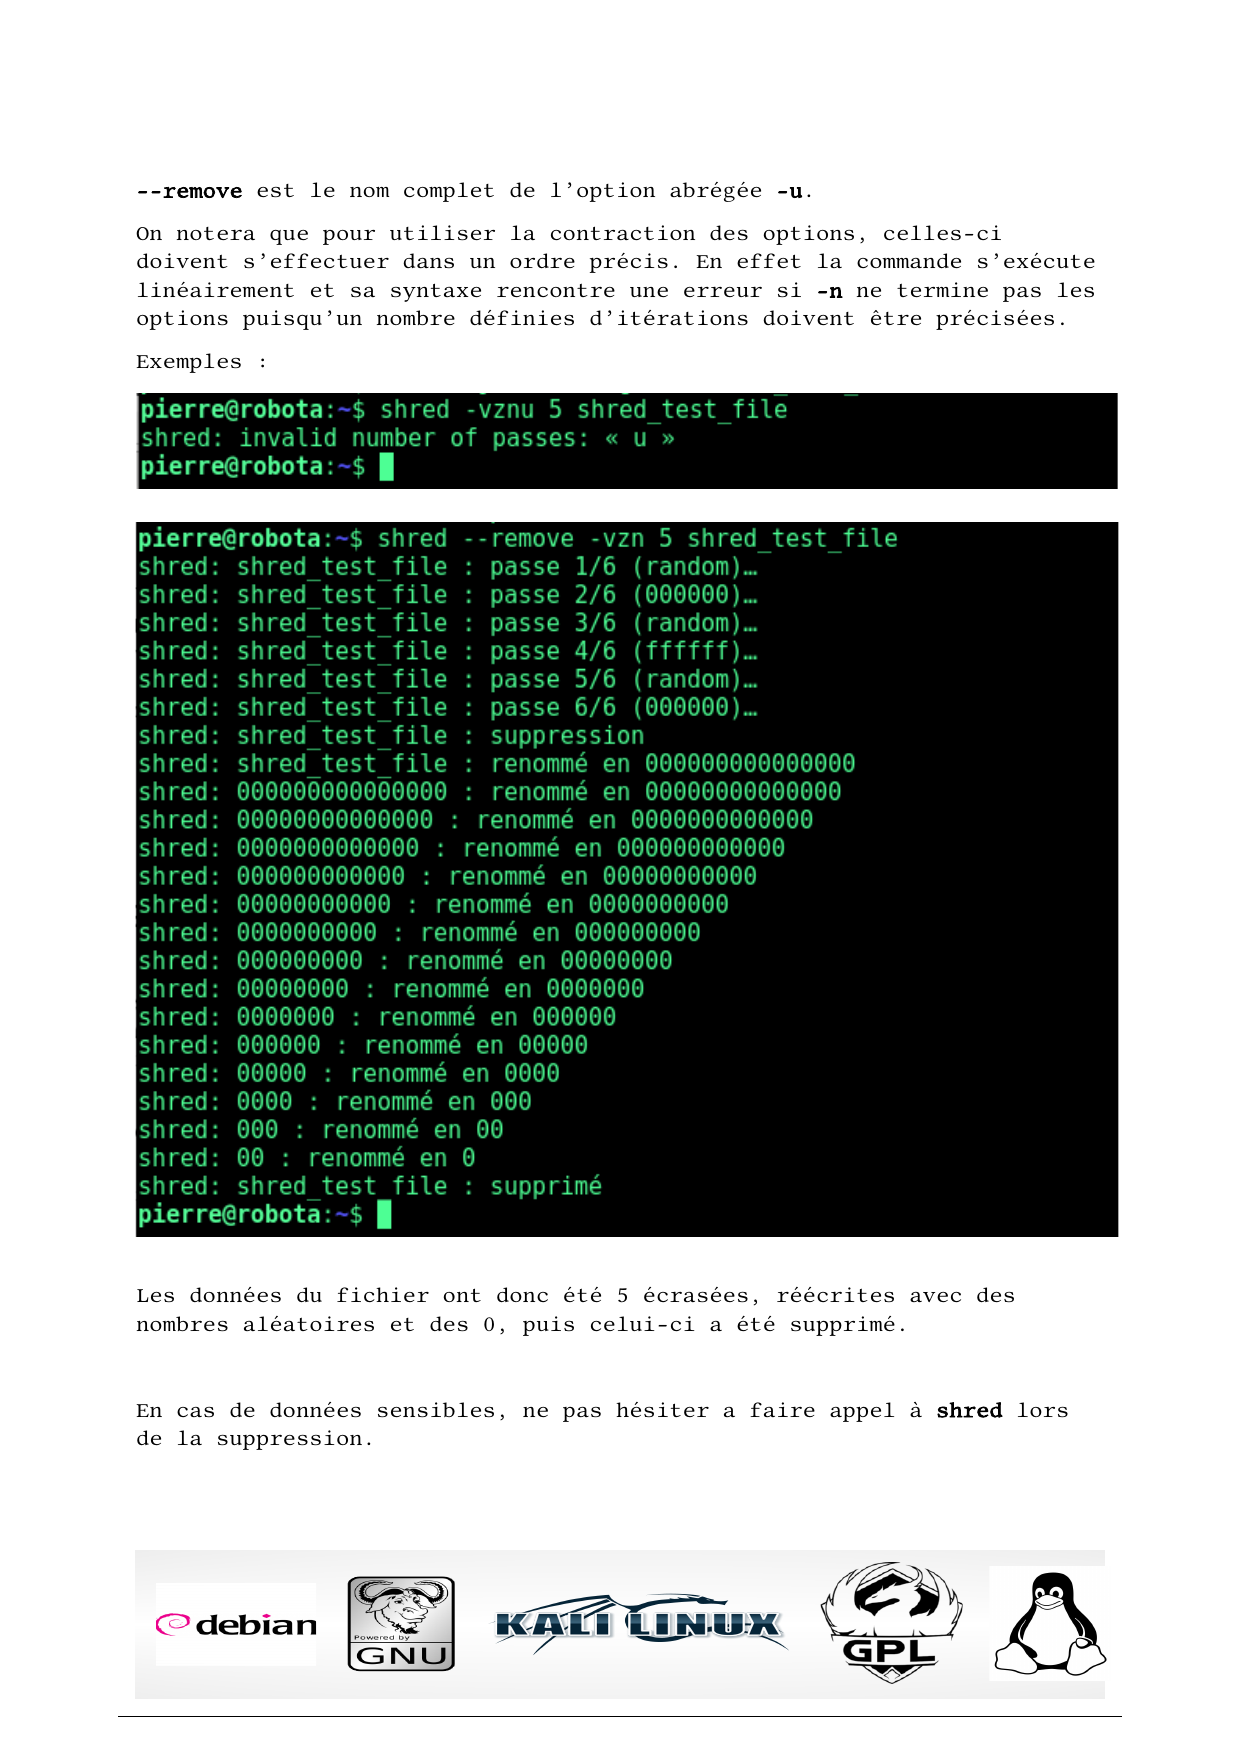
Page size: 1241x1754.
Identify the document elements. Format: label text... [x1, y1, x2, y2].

picture [989, 1566, 1112, 1681]
picture [136, 393, 1118, 489]
picture [820, 1562, 963, 1684]
text En cas de données sensibles, ne pas hésiter a faire appel à shred lors de la suppression. [136, 1398, 1104, 1451]
text --remove est le nom complet de l’option abrégée -u. [136, 179, 1104, 203]
picture [341, 1573, 460, 1674]
picture [476, 1579, 799, 1670]
text Les données du fichier ont donc été 5 écrasées, réécrites avec des nombres aléatoires et des 0, puis celui-ci a été supprimé. [136, 1284, 1104, 1336]
text Exemples : [136, 350, 1104, 374]
picture [135, 522, 1119, 1237]
picture [156, 1583, 317, 1666]
text On notera que pour utiliser la contraction des options, celles-ci doivent s’effectuer dans un ordre précis. En effet la commande s’exécute linéairement et sa syntaxe rencontre une erreur si -n ne termine pas les options puisqu’un nombre définies d’itérations doivent être précisées. [136, 222, 1104, 331]
